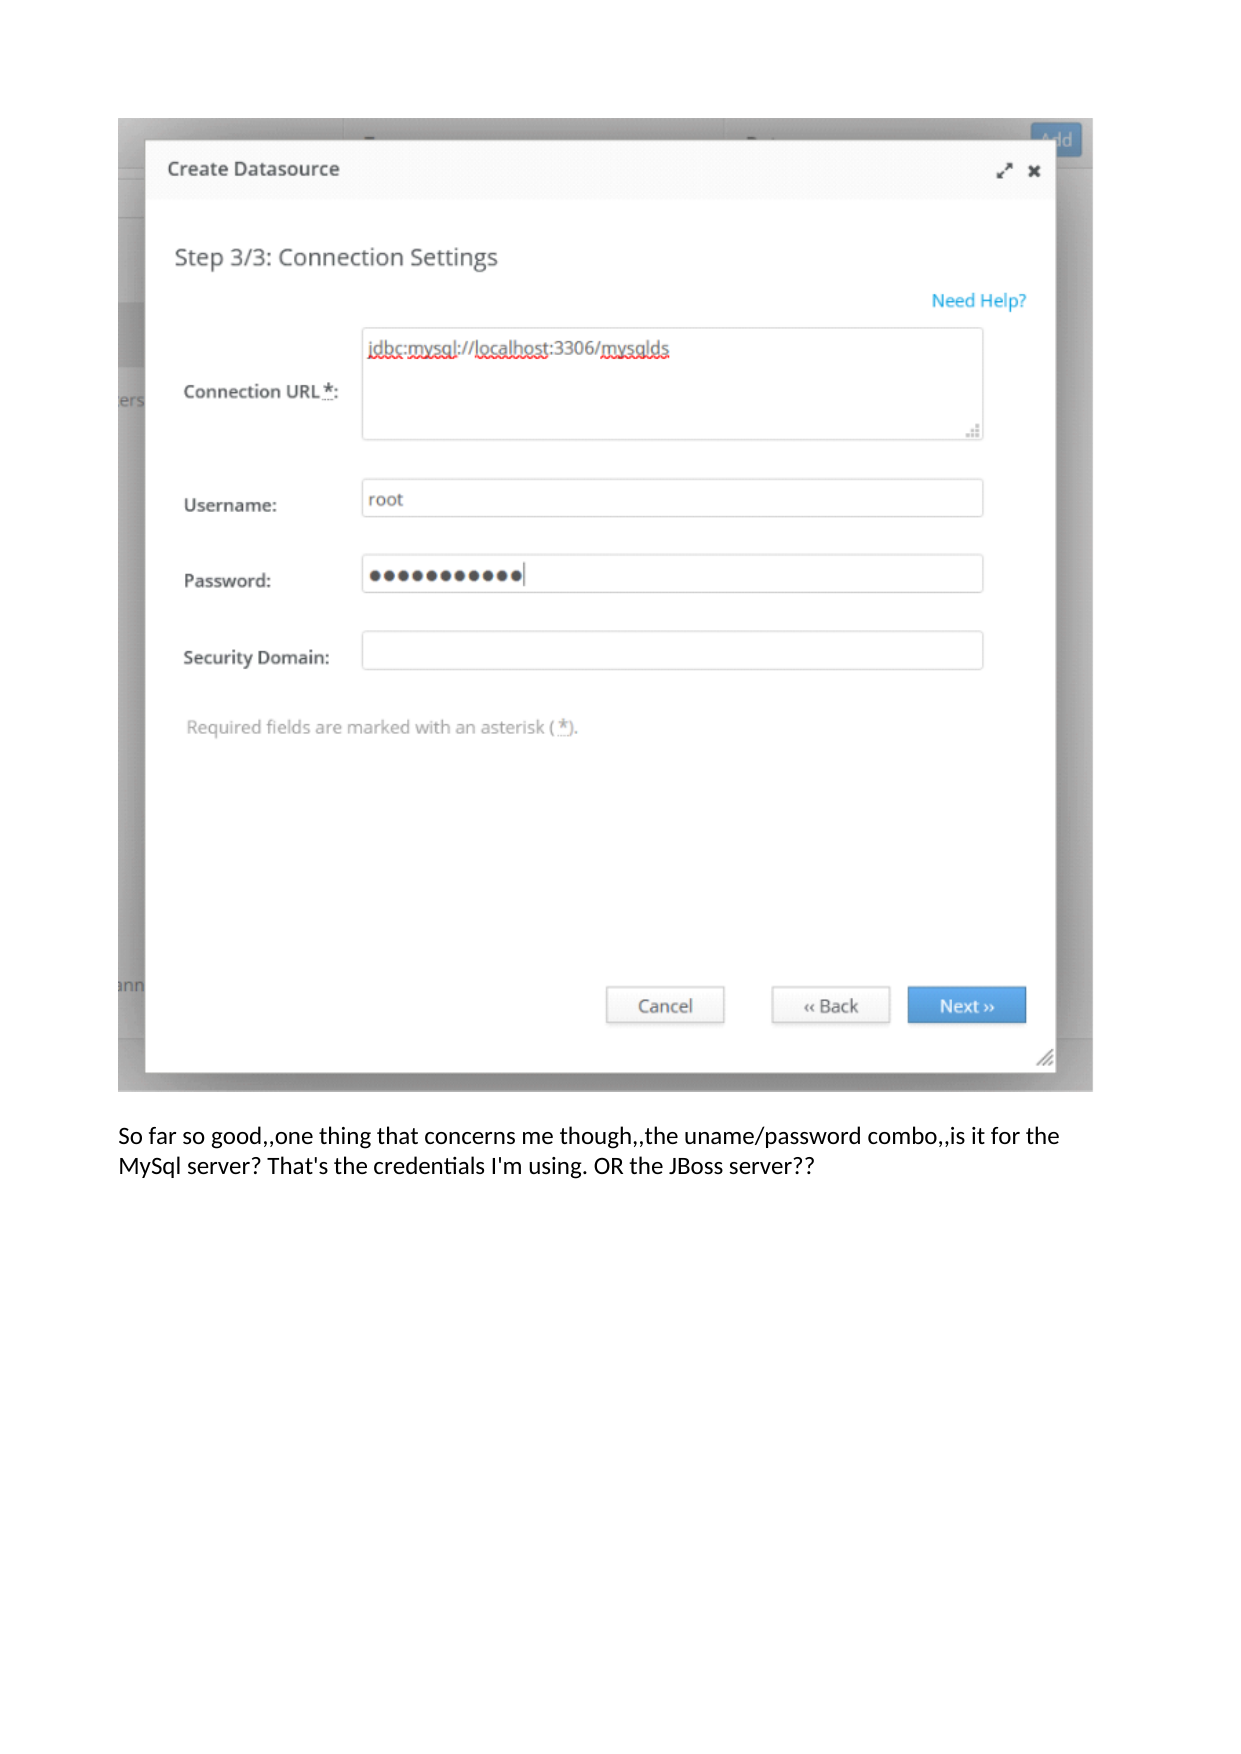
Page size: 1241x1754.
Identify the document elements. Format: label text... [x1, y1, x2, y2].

text So far so good,,one thing that concerns me though,,the uname/password combo,,is it for the MySql server? That's the credentials I'm using. OR the JBoss server?? [118, 1120, 1122, 1181]
